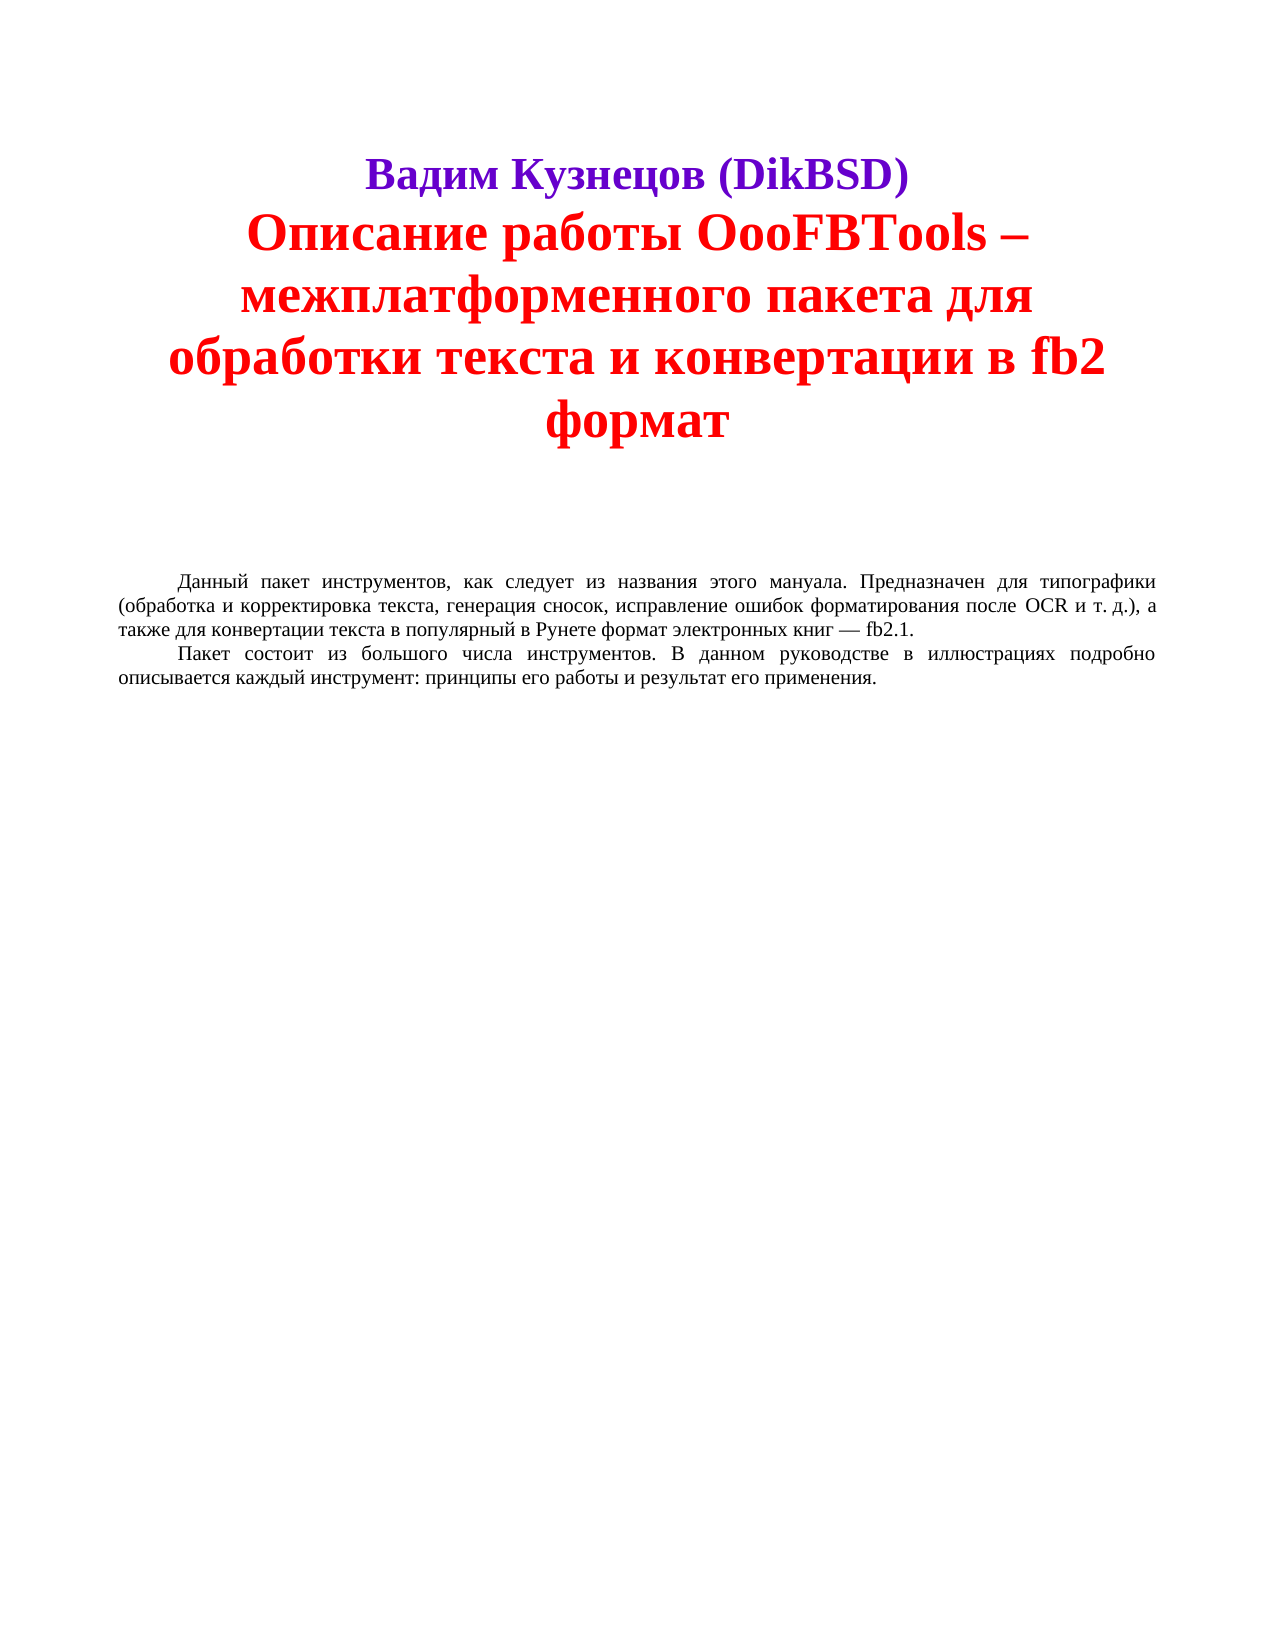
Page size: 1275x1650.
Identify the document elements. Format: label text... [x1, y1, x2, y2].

text Описание работы OooFBTools – межплатформенного пакета для обработки текста и конвертации в fb2 формат [118, 199, 1157, 449]
text Пакет состоит из большого числа инструментов. В данном руководстве в иллюстрациях подробно описывается каждый инструмент: принципы его работы и результат его применения. [118, 641, 1157, 689]
text Вадим Кузнецов (DikBSD) [118, 147, 1157, 199]
text Данный пакет инструментов, как следует из названия этого мануала. Предназначен для типографики (обработка и корректировка текста, генерация сносок, исправление ошибок форматирования после OCR и т. д.), а также для конвертации текста в популярный в Рунете формат электронных книг — fb2.1. [118, 569, 1157, 641]
